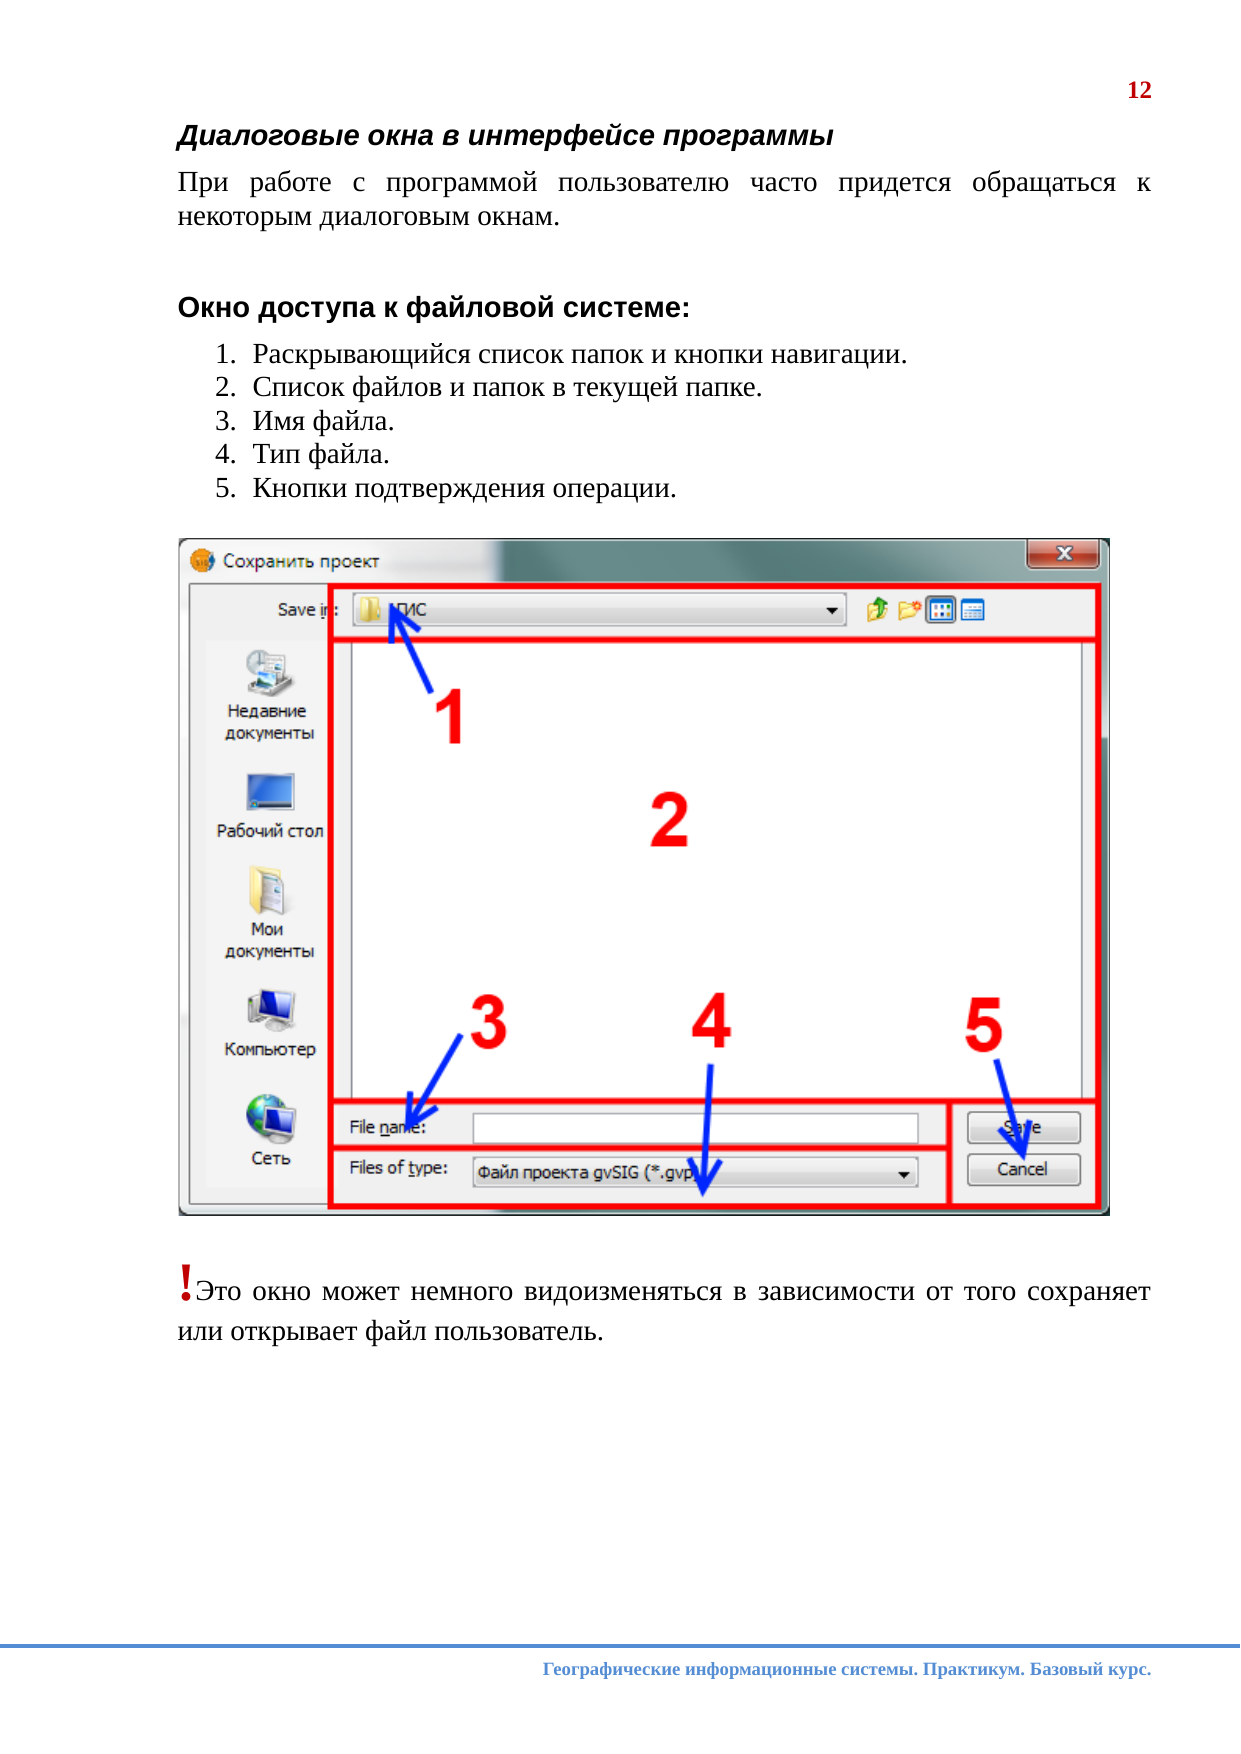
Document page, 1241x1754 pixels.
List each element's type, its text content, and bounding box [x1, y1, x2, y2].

text !Это окно может немного видоизменяться в зависимости от того сохраняет или открывает файл пользователь. [177, 1250, 1152, 1346]
subtitle Окно доступа к файловой системе: [177, 290, 1152, 323]
list Список файлов и папок в текущей папке. [215, 369, 1152, 403]
list Тип файла. [215, 436, 1152, 470]
list Кнопки подтверждения операции. [215, 470, 1152, 503]
list Имя файла. [215, 403, 1152, 436]
text При работе с программой пользователю часто придется обращаться к некоторым диалоговым окнам. [177, 164, 1152, 231]
list Раскрывающийся список папок и кнопки навигации. [215, 336, 1152, 369]
subtitle Диалоговые окна в интерфейсе программы [177, 118, 1152, 152]
picture [178, 538, 1110, 1216]
